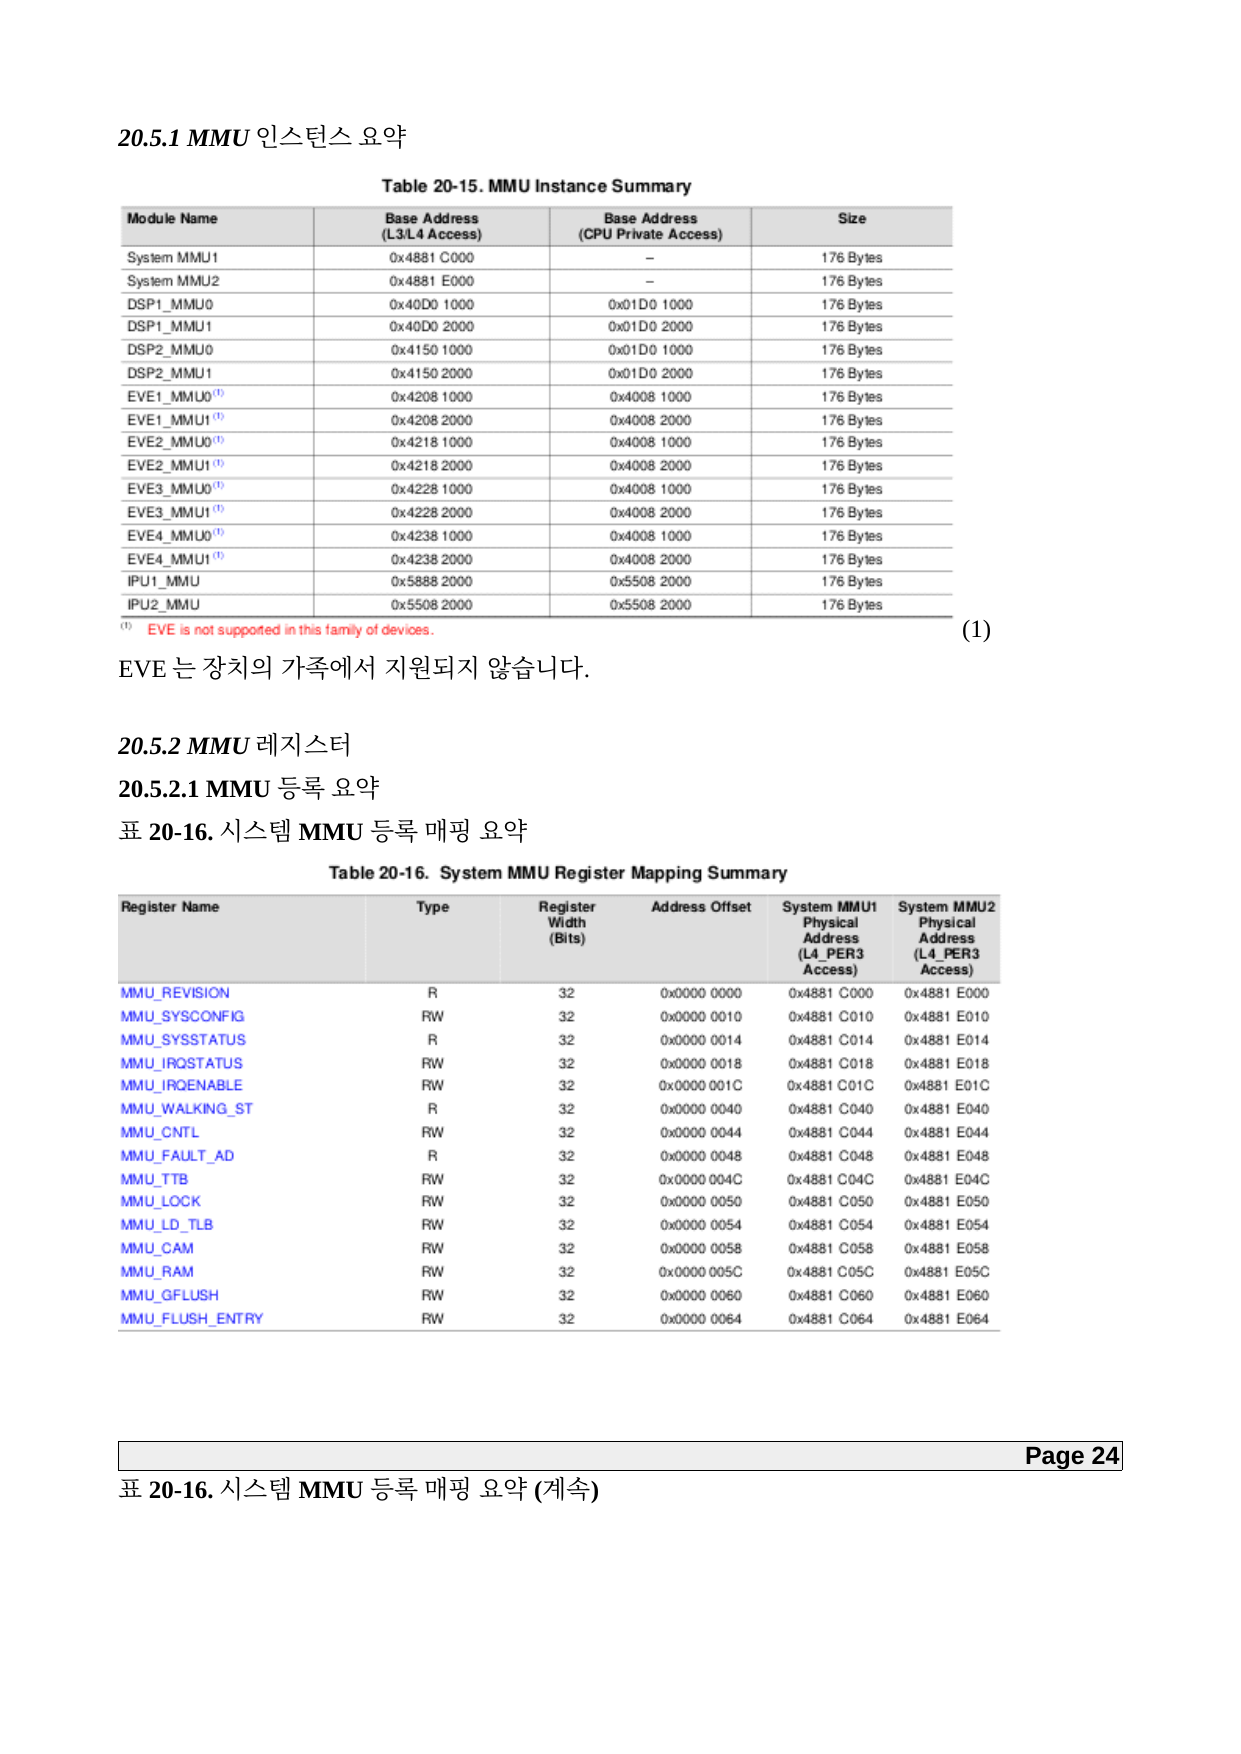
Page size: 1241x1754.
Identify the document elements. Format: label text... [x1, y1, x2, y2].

text 20.5.2.1 MMU 등록 요약 [118, 769, 1122, 805]
text (1) [118, 161, 1122, 643]
table_header Page 24 [119, 1442, 1122, 1470]
text EVE는 장치의 가족에서 지원되지 않습니다. [118, 649, 1122, 685]
text 표 20-16. 시스템 MMU 등록 매핑 요약 (계속) [118, 1471, 1122, 1506]
text 20.5.2 MMU 레지스터 [118, 726, 1122, 762]
text 표 20-16. 시스템 MMU 등록 매핑 요약 [118, 812, 1122, 848]
text 20.5.1 MMU 인스턴스 요약 [118, 118, 1122, 154]
